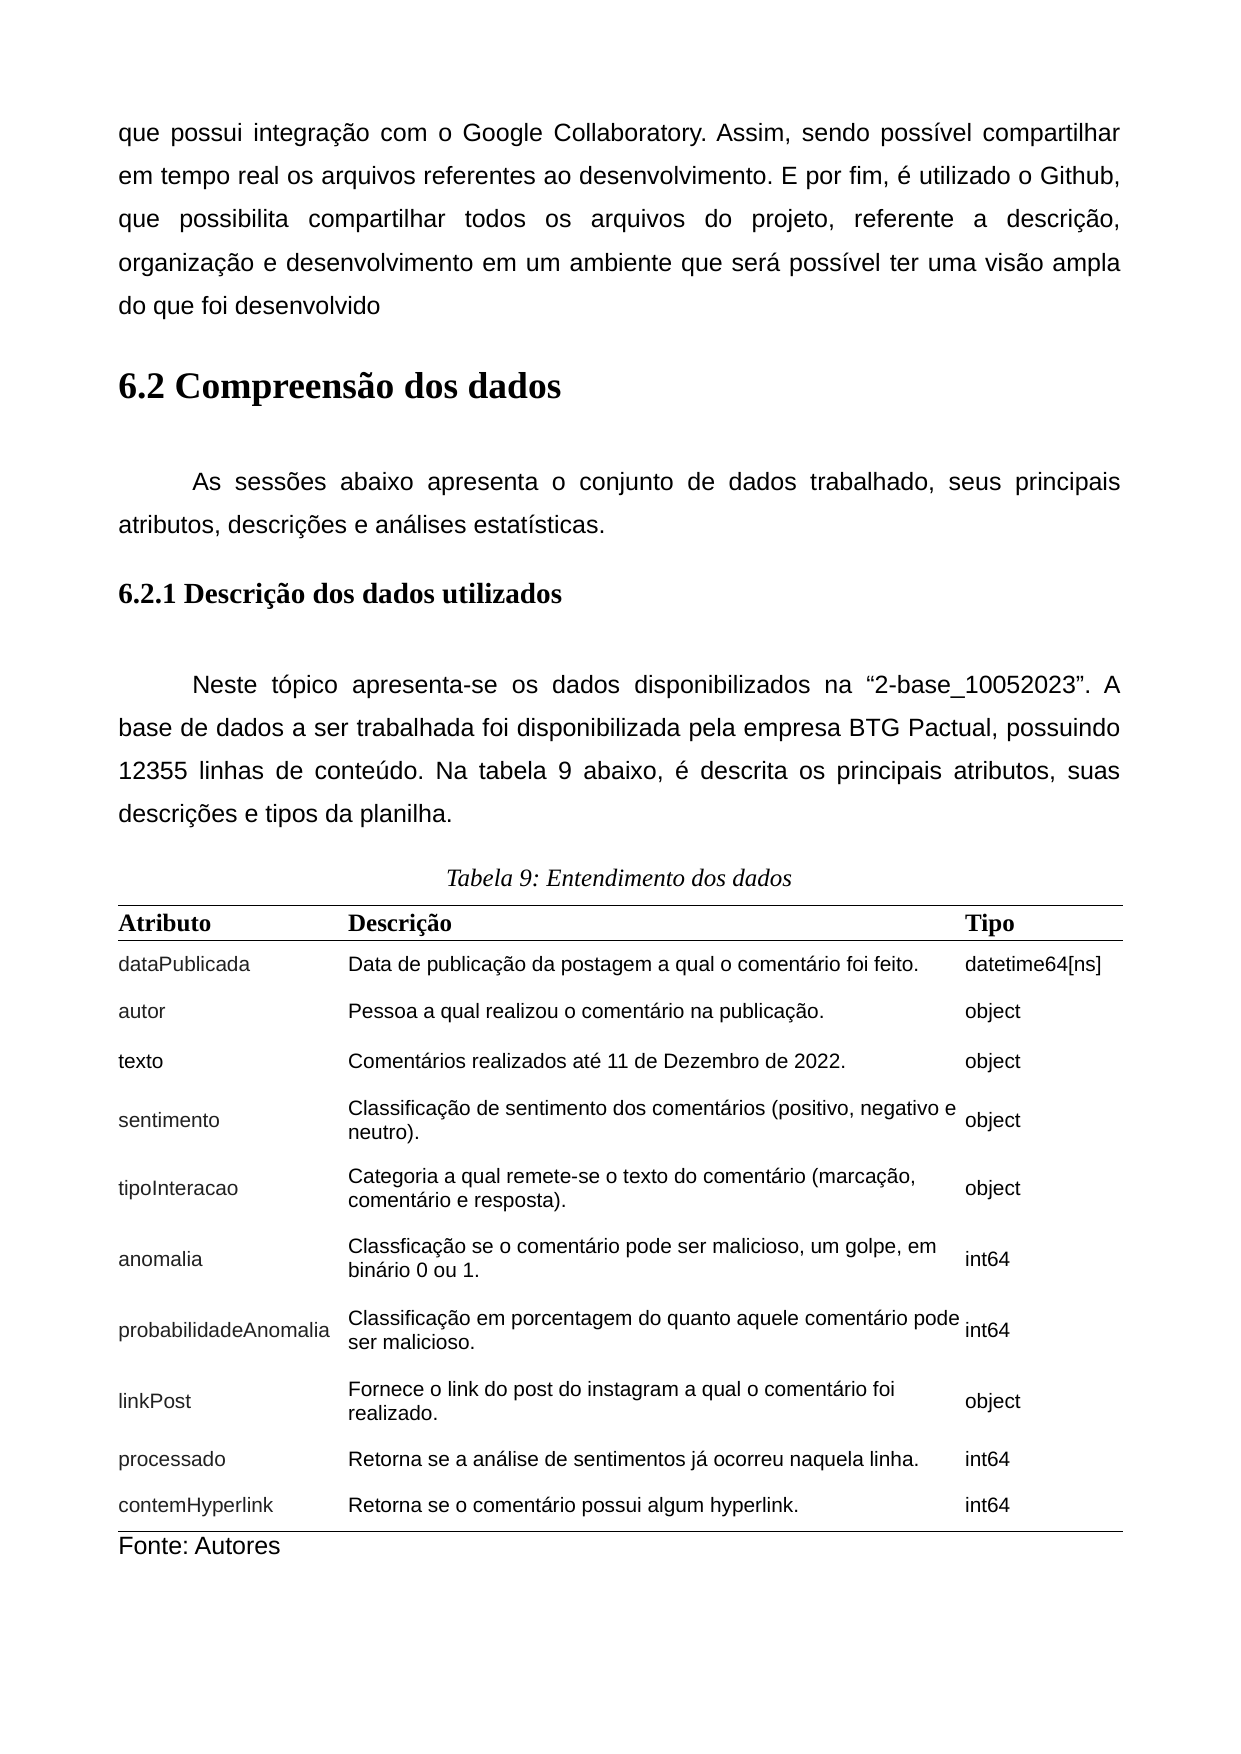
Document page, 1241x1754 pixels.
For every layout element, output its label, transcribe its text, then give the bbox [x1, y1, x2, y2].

table_cell contemHyperlink [118, 1483, 348, 1531]
subtitle 6.2 Compreensão dos dados [118, 363, 1122, 406]
table_cell int64 [965, 1483, 1123, 1531]
table_cell tipoInteracao [118, 1153, 348, 1223]
table_header Atributo [118, 906, 348, 939]
table_cell object [965, 987, 1123, 1034]
table_cell Fornece o link do post do instagram a qual o comentário foi realizado. [348, 1365, 965, 1436]
table_cell object [965, 1087, 1123, 1153]
table_cell object [965, 1153, 1123, 1223]
table_header Descrição [348, 906, 965, 939]
table_cell Comentários realizados até 11 de Dezembro de 2022. [348, 1034, 965, 1087]
text Tabela 9: Entendimento dos dados [118, 863, 1122, 892]
table_cell dataPublicada [118, 941, 348, 987]
table_cell probabilidadeAnomalia [118, 1294, 348, 1365]
table_cell Retorna se o comentário possui algum hyperlink. [348, 1483, 965, 1531]
text As sessões abaixo apresenta o conjunto de dados trabalhado, seus principais atributos, descrições e análises estatísticas. [118, 466, 1122, 538]
table_cell int64 [965, 1294, 1123, 1365]
subtitle 6.2.1 Descrição dos dados utilizados [118, 576, 1122, 609]
table_cell Classificação de sentimento dos comentários (positivo, negativo e neutro). [348, 1087, 965, 1153]
table_cell processado [118, 1436, 348, 1483]
table_cell object [965, 1034, 1123, 1087]
table_cell Pessoa a qual realizou o comentário na publicação. [348, 987, 965, 1034]
text Fonte: Autores [118, 1532, 1122, 1560]
table_cell int64 [965, 1436, 1123, 1483]
table_cell datetime64[ns] [965, 941, 1123, 987]
table_cell linkPost [118, 1365, 348, 1436]
table_cell Classficação se o comentário pode ser malicioso, um golpe, em binário 0 ou 1. [348, 1223, 965, 1293]
table_header Tipo [965, 906, 1123, 939]
table_cell Classificação em porcentagem do quanto aquele comentário pode ser malicioso. [348, 1294, 965, 1365]
table_cell Retorna se a análise de sentimentos já ocorreu naquela linha. [348, 1436, 965, 1483]
table_cell sentimento [118, 1087, 348, 1153]
table_cell object [965, 1365, 1123, 1436]
table_cell Data de publicação da postagem a qual o comentário foi feito. [348, 941, 965, 987]
text que possui integração com o Google Collaboratory. Assim, sendo possível compartilhar em tempo real os arquivos referentes ao desenvolvimento. E por fim, é utilizado o Github, que possibilita compartilhar todos os arquivos do projeto, referente a descrição, organização e desenvolvimento em um ambiente que será possível ter uma visão ampla do que foi desenvolvido [118, 118, 1122, 319]
table_cell int64 [965, 1223, 1123, 1293]
table_cell Categoria a qual remete-se o texto do comentário (marcação, comentário e resposta). [348, 1153, 965, 1223]
text Neste tópico apresenta-se os dados disponibilizados na “2-base_10052023”. A base de dados a ser trabalhada foi disponibilizada pela empresa BTG Pactual, possuindo 12355 linhas de conteúdo. Na tabela 9 abaixo, é descrita os principais atributos, suas descrições e tipos da planilha. [118, 669, 1122, 828]
table_cell texto [118, 1034, 348, 1087]
table_cell autor [118, 987, 348, 1034]
table_cell anomalia [118, 1223, 348, 1293]
